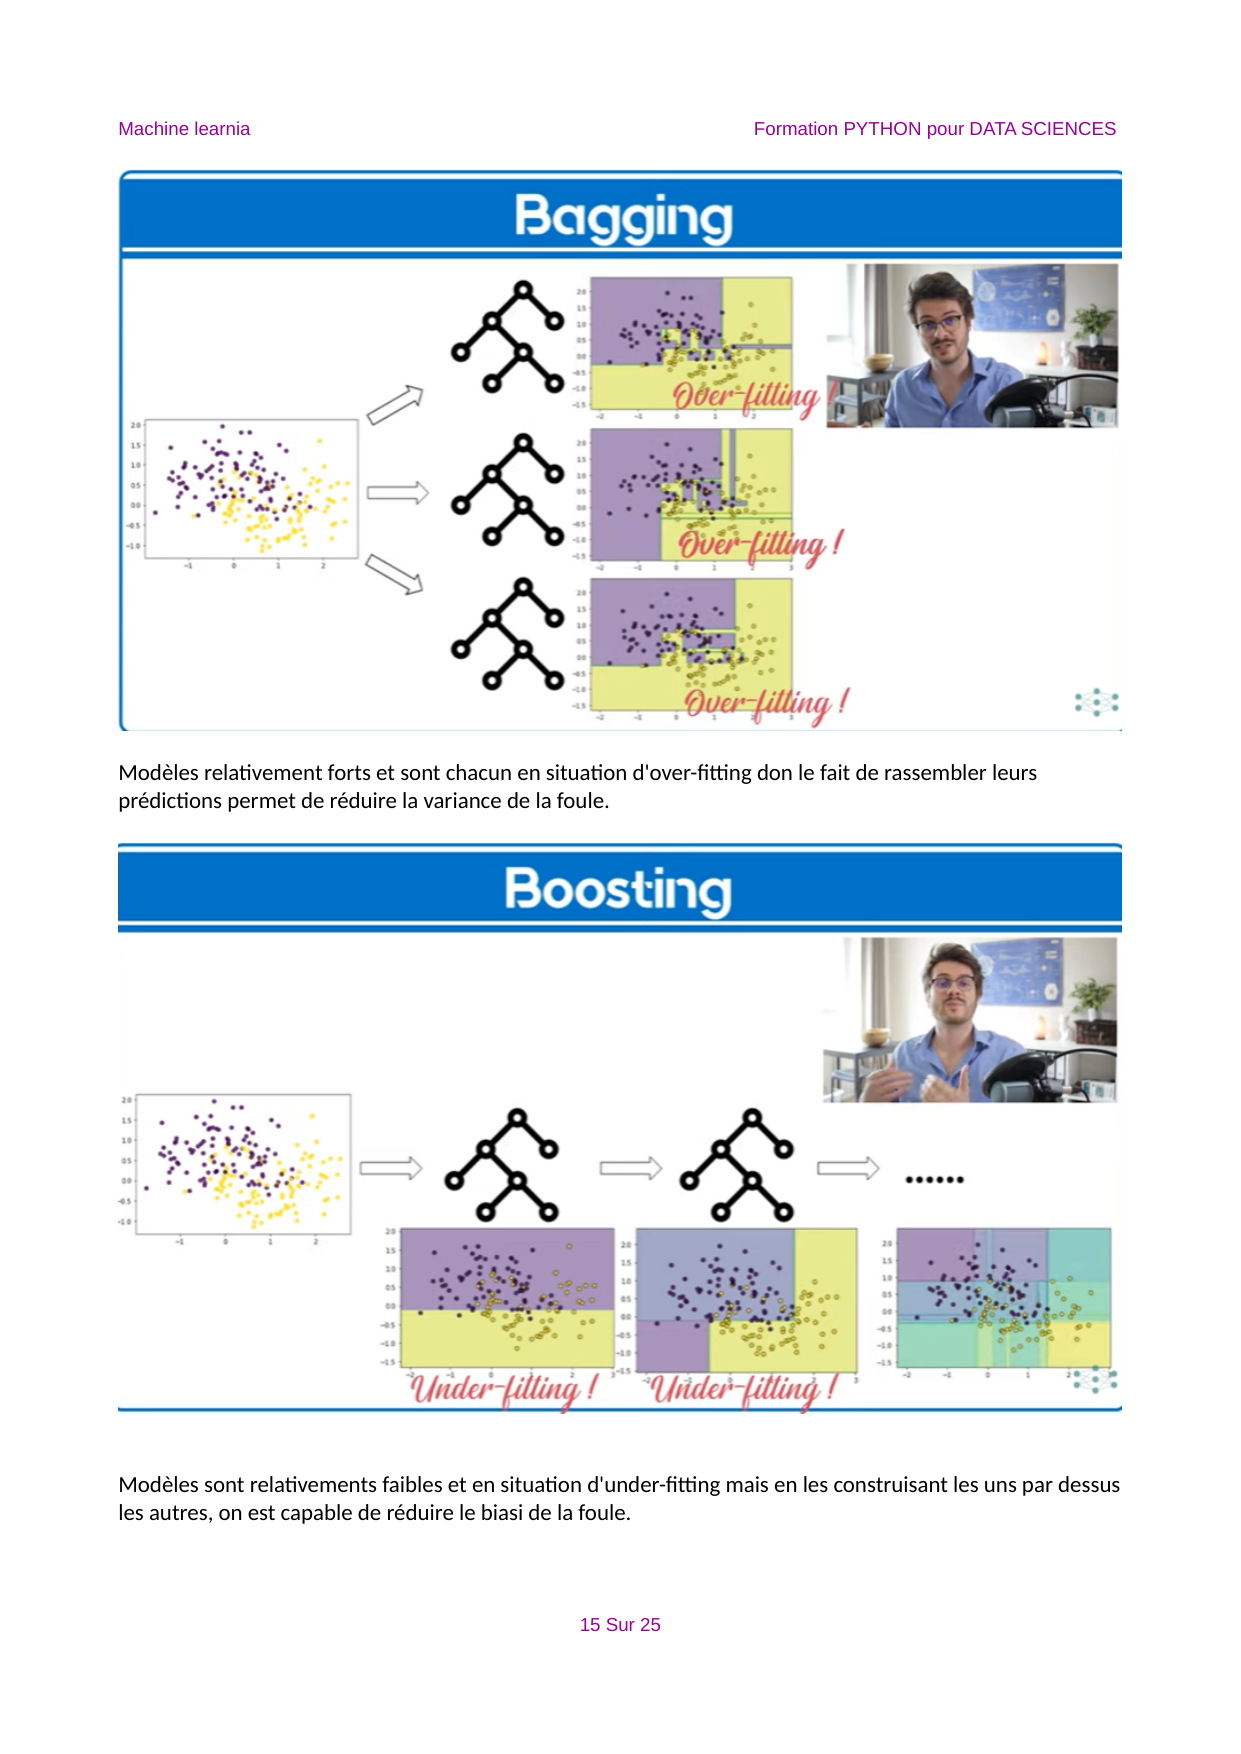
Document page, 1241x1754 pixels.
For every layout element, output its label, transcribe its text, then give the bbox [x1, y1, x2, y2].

picture [118, 842, 1122, 1414]
picture [118, 169, 1122, 731]
text Modèles relativement forts et sont chacun en situation d'over-fitting don le fait de rassembler leurs prédictions permet de réduire la variance de la foule. [118, 758, 1122, 814]
text Modèles sont relativements faibles et en situation d'under-fitting mais en les construisant les uns par dessus les autres, on est capable de réduire le biasi de la foule. [118, 1470, 1122, 1526]
